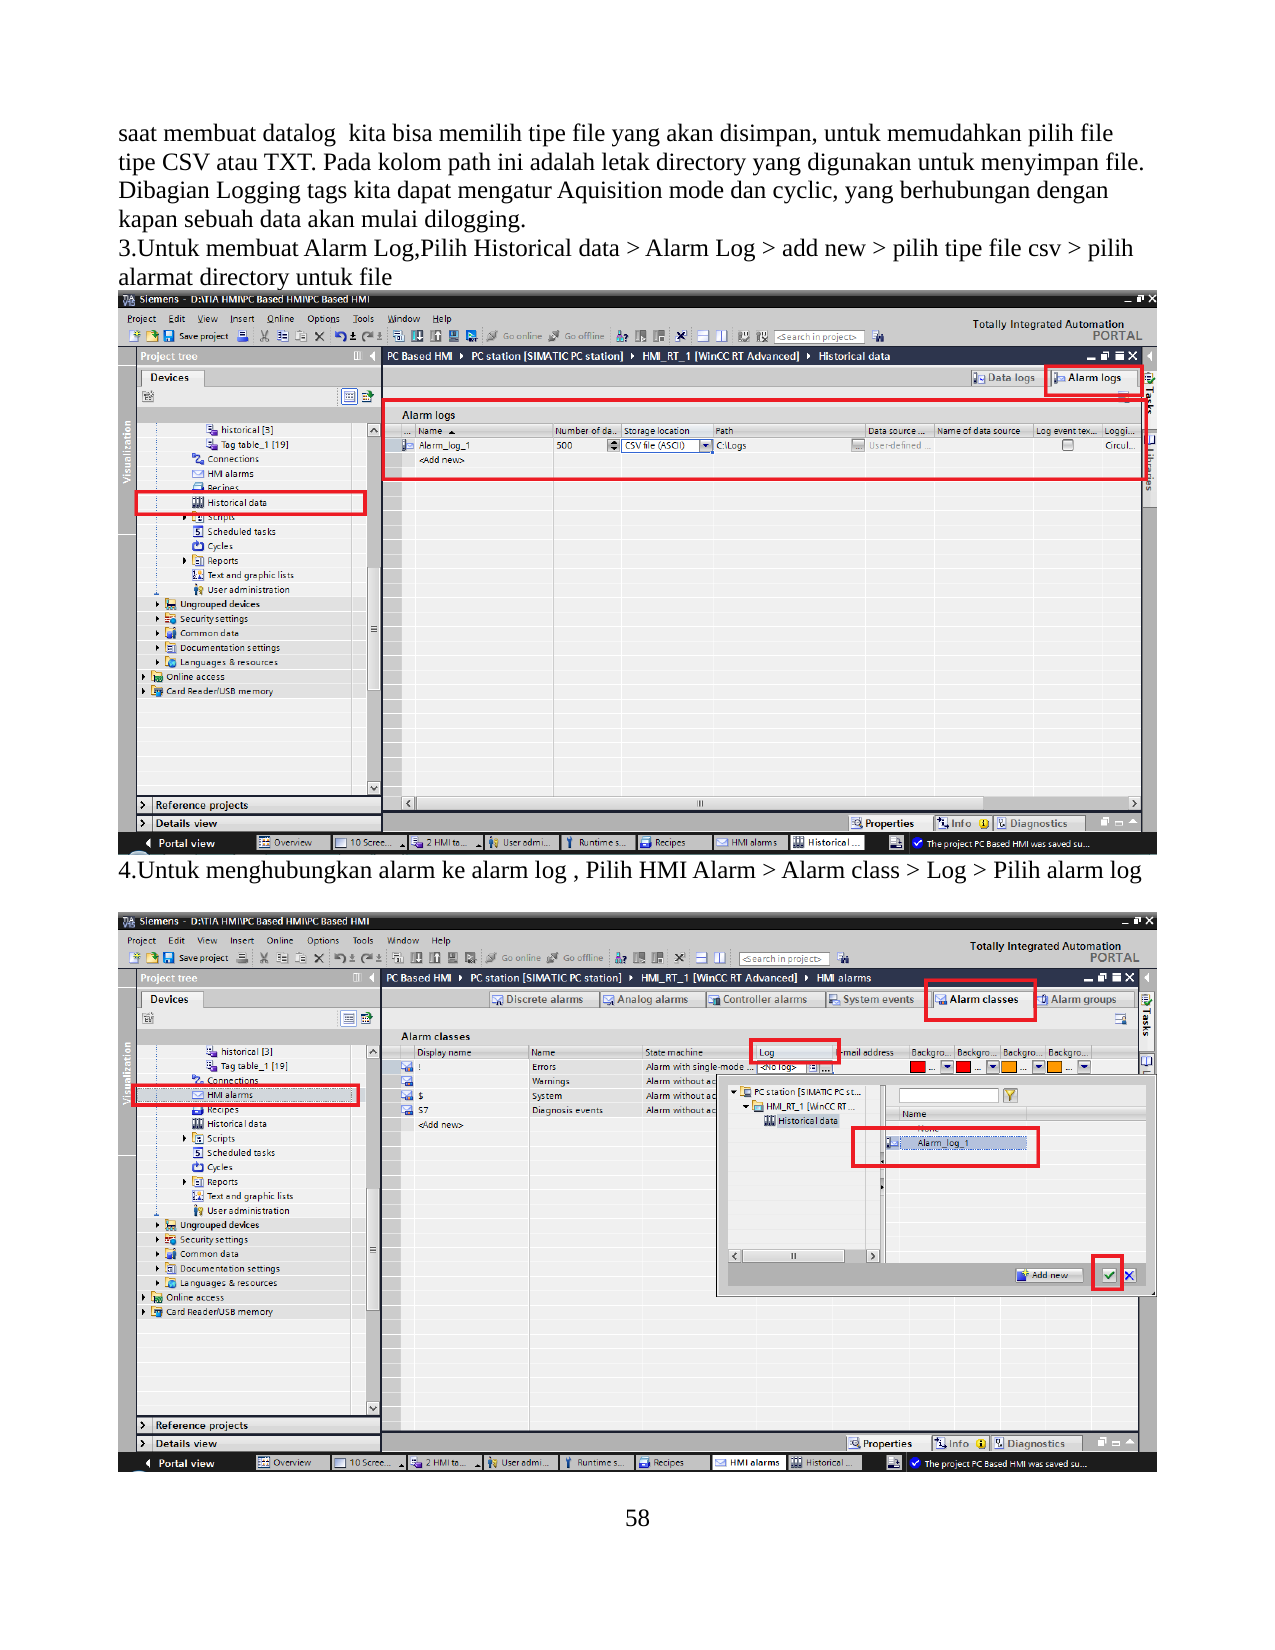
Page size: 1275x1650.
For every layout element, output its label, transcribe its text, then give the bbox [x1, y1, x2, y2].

picture [118, 912, 1157, 1472]
text 3.Untuk membuat Alarm Log,Pilih Historical data > Alarm Log > add new > pilih tipe file csv > pilih alarmat directory untuk file [118, 233, 1157, 290]
picture [118, 290, 1157, 855]
text Dibagian Logging tags kita dapat mengatur Aquisition mode dan cyclic, yang berhubungan dengan kapan sebuah data akan mulai dilogging. [118, 176, 1157, 233]
text 4.Untuk menghubungkan alarm ke alarm log , Pilih HMI Alarm > Alarm class > Log > Pilih alarm log [118, 855, 1157, 884]
text saat membuat datalog kita bisa memilih tipe file yang akan disimpan, untuk memudahkan pilih file tipe CSV atau TXT. Pada kolom path ini adalah letak directory yang digunakan untuk menyimpan file. [118, 118, 1157, 176]
